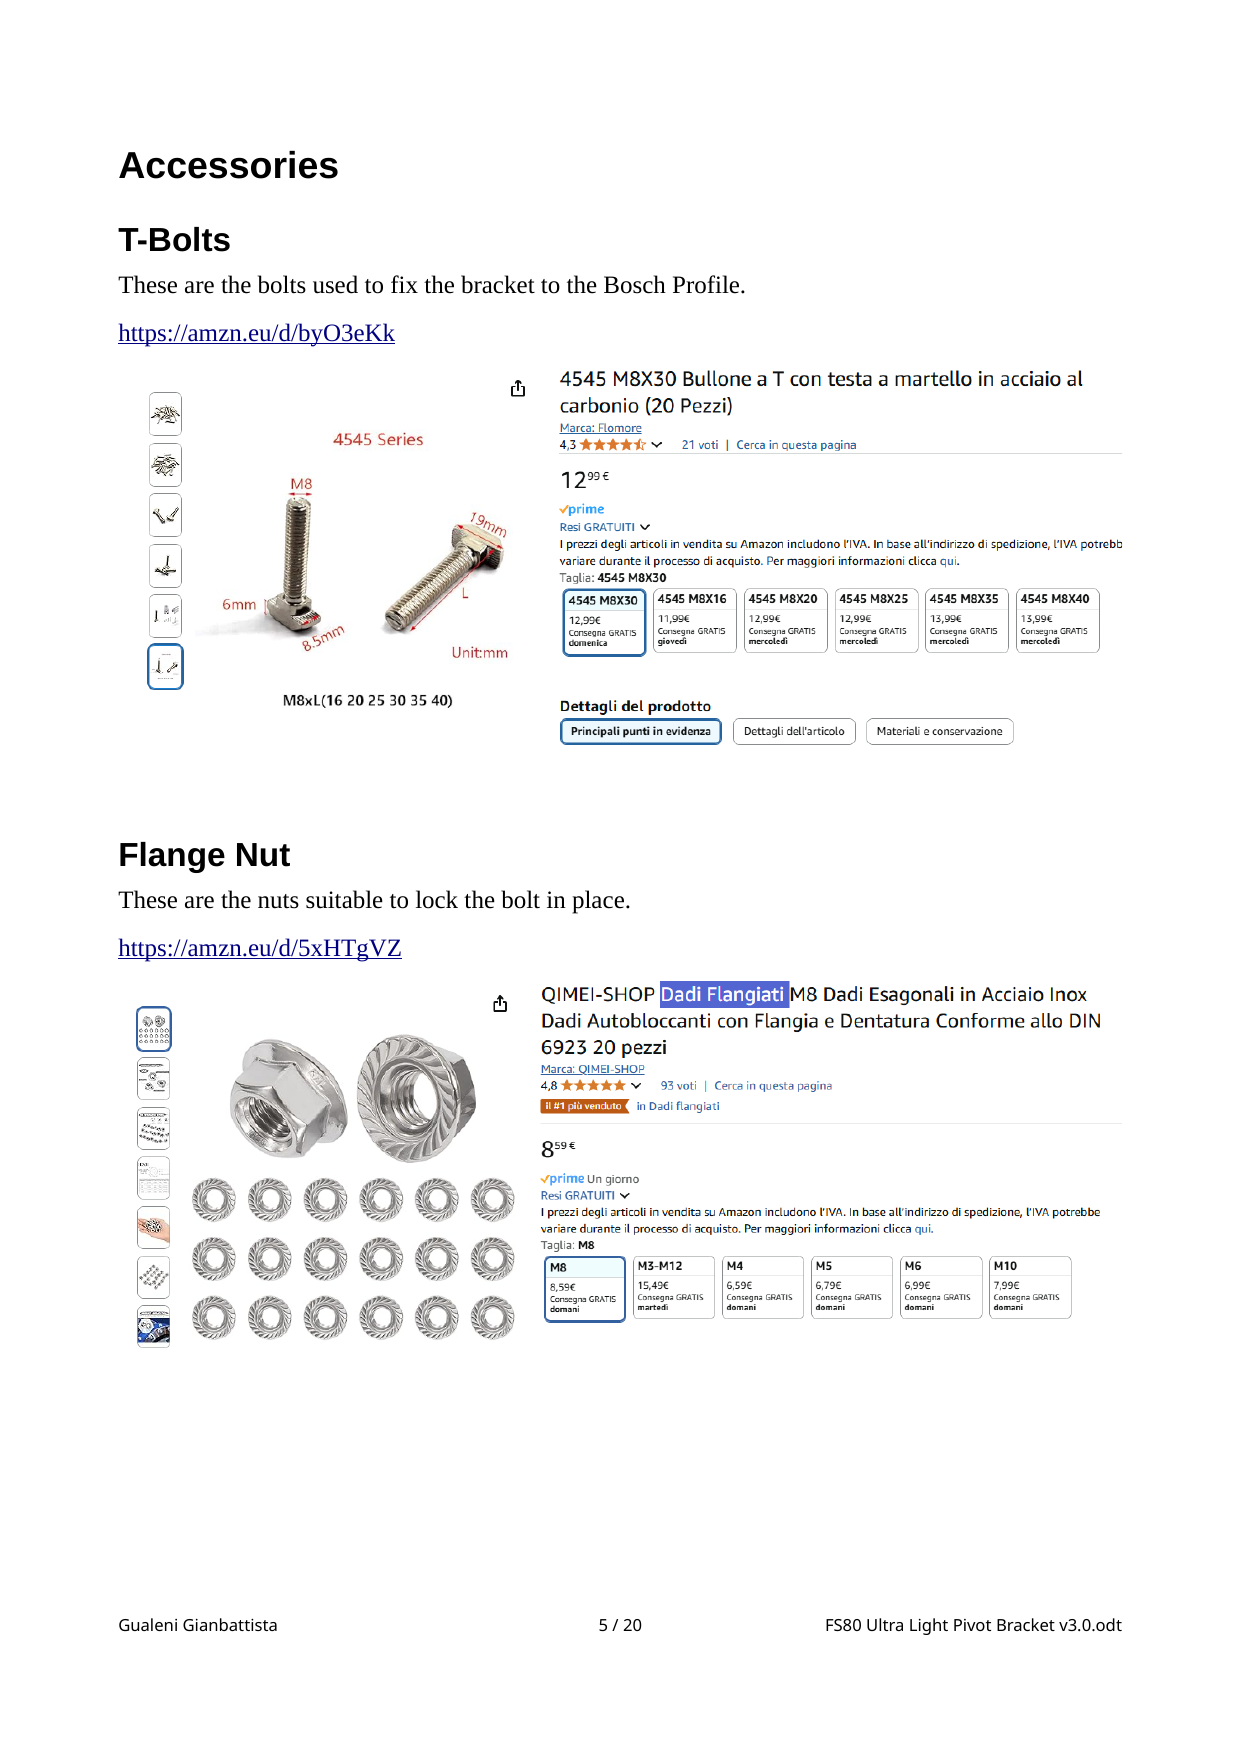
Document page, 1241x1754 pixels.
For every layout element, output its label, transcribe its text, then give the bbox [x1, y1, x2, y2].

subtitle Accessories [118, 143, 1122, 186]
subtitle Flange Nut [118, 834, 1122, 873]
text These are the nuts suitable to lock the bolt in place. [118, 886, 1122, 914]
text https://amzn.eu/d/byO3eKk [118, 318, 1122, 347]
text https://amzn.eu/d/5xHTgVZ [118, 933, 1122, 962]
subtitle T-Bolts [118, 219, 1122, 258]
picture [118, 365, 1123, 748]
text These are the bolts used to fix the bracket to the Bosch Profile. [118, 271, 1122, 299]
picture [118, 980, 1123, 1357]
